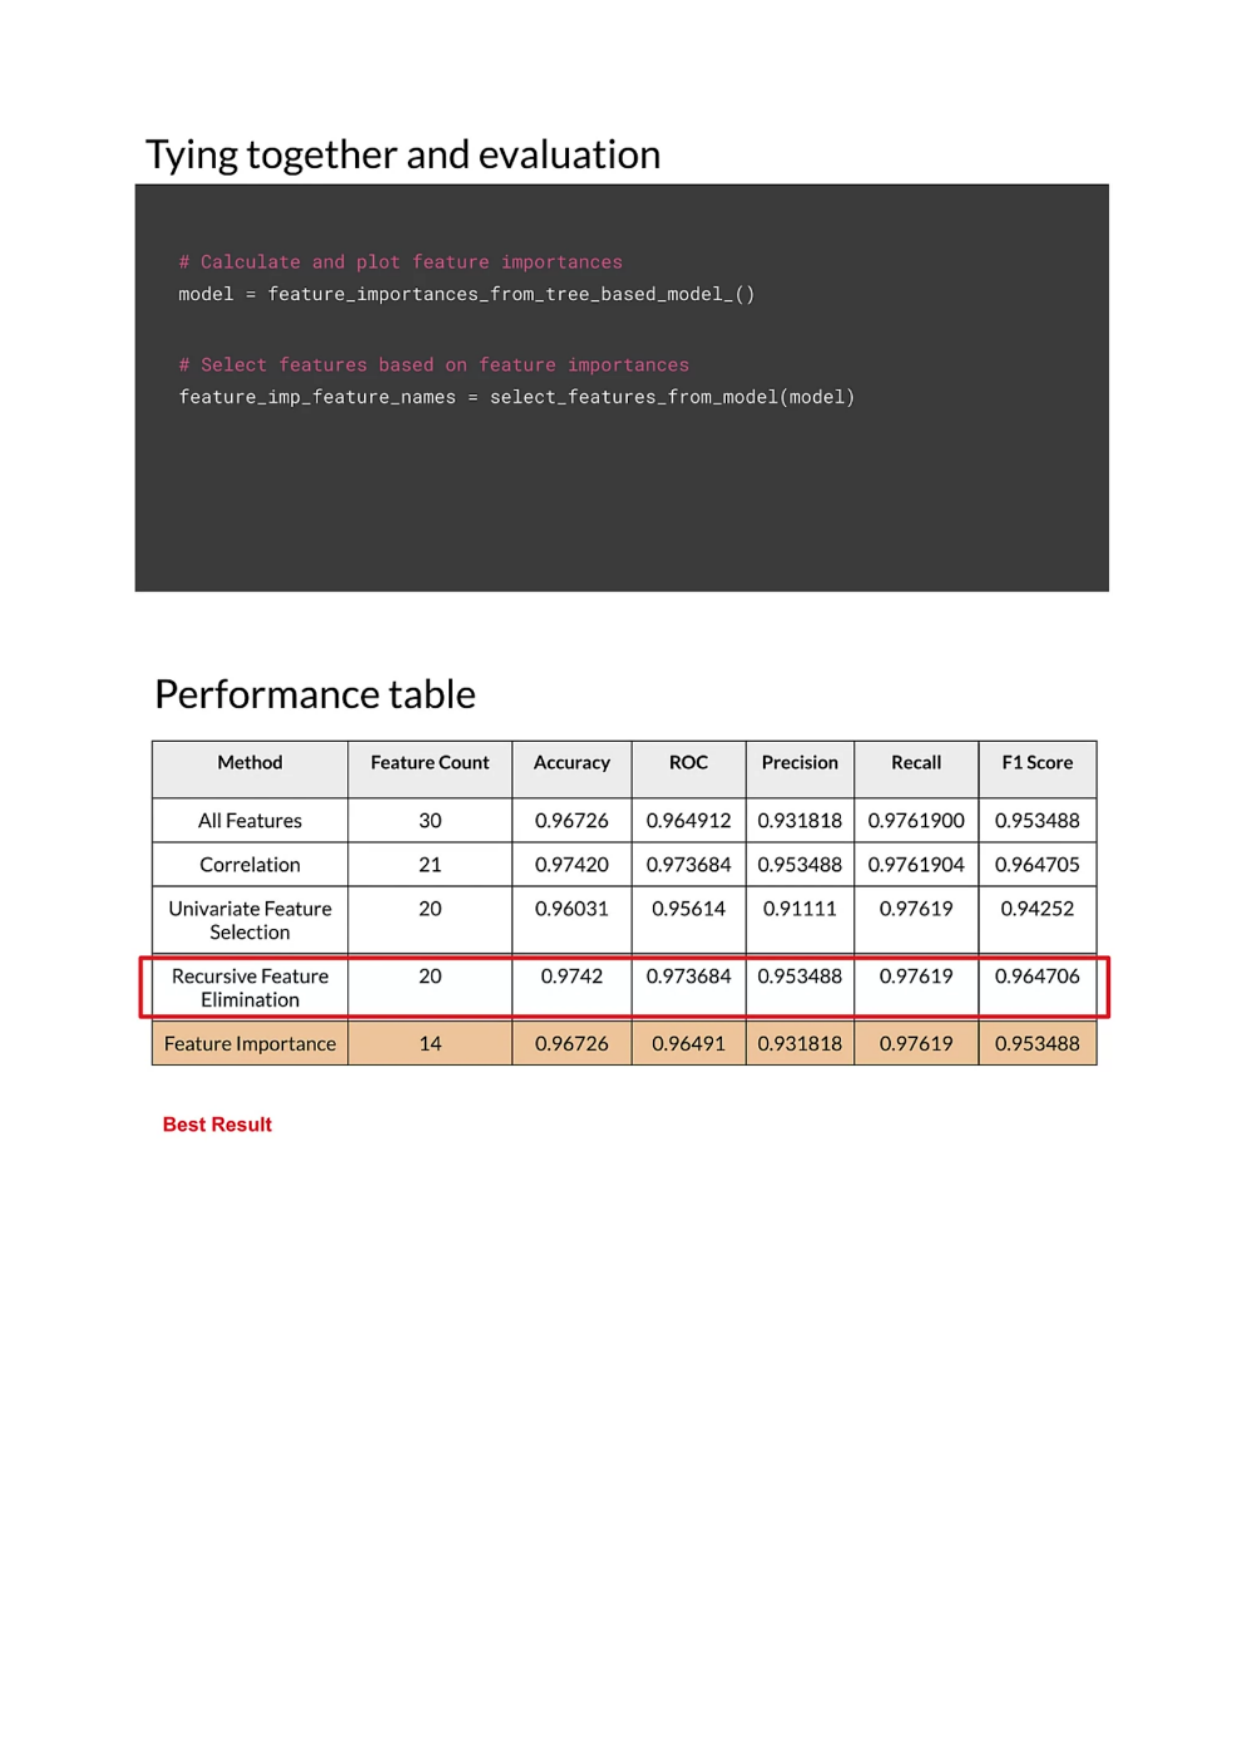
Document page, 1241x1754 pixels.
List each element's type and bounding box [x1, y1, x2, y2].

picture [118, 658, 1123, 1146]
picture [118, 118, 1123, 602]
